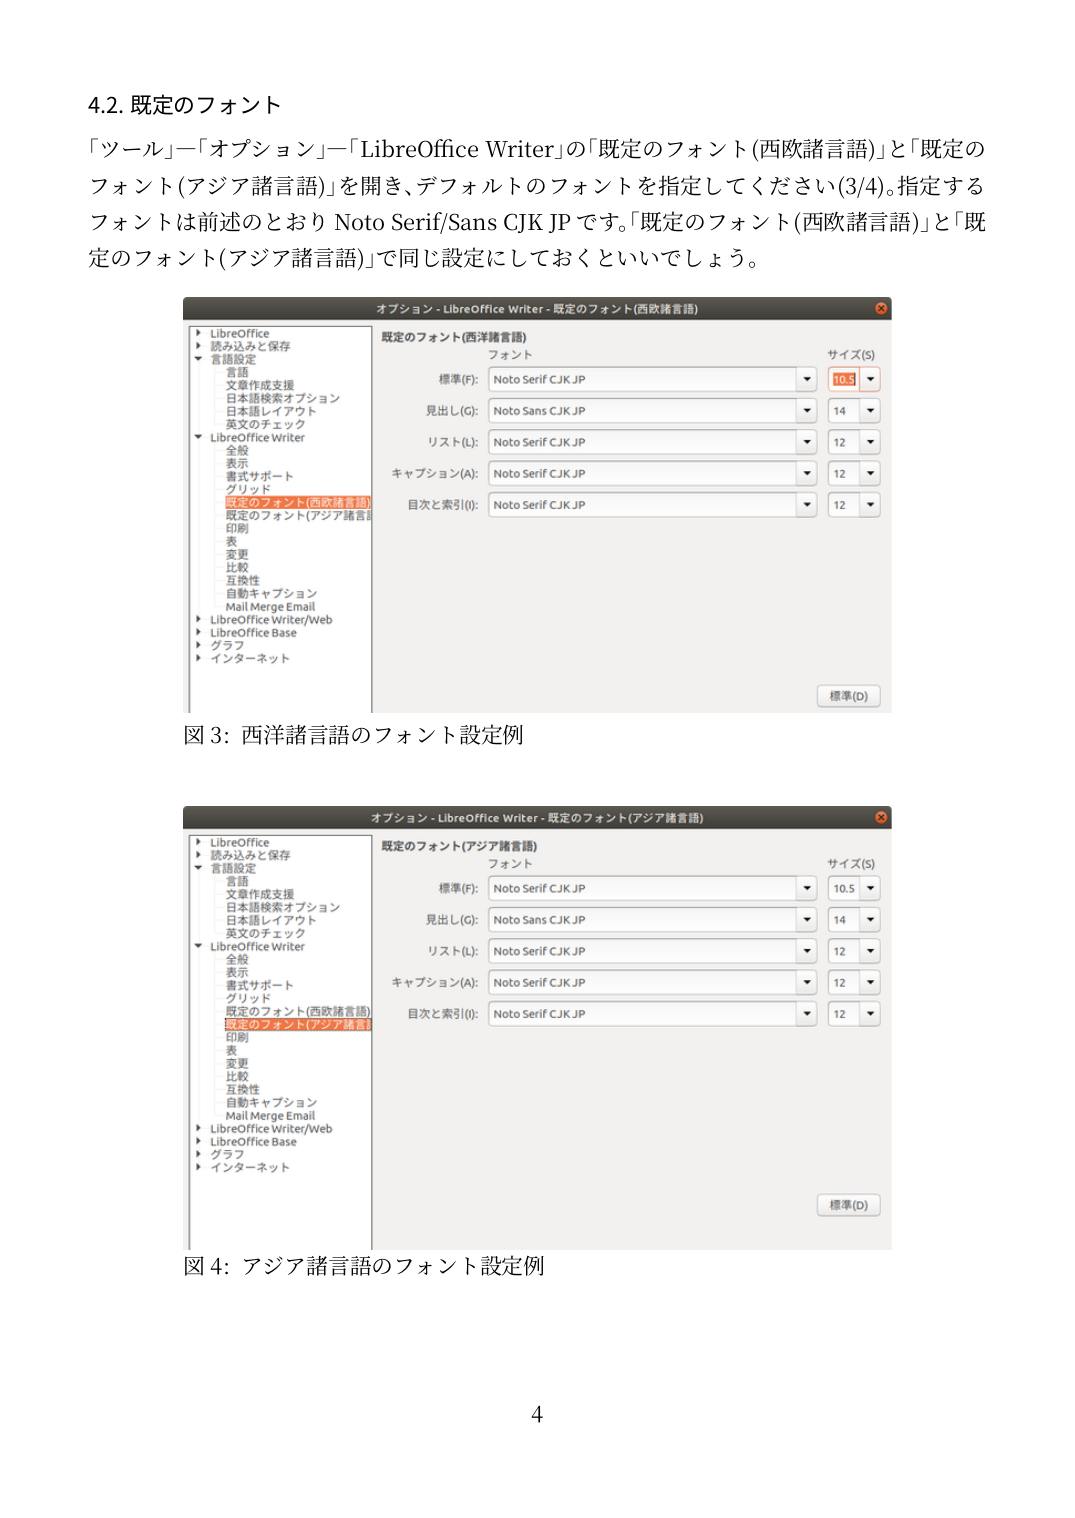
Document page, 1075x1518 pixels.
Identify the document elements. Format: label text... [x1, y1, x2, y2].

picture [183, 297, 892, 713]
text 図 4: アジア諸言語のフォント設定例 [183, 1250, 892, 1281]
picture [183, 806, 892, 1250]
subtitle 既定のフォント [88, 88, 986, 120]
text 「ツール」―「オプション」―「LibreOffice Writer」の「既定のフォント(西欧諸言語)」と「既定のフォント(アジア諸言語)」を開き、デフォルトのフォントを指定してください(図 3/図 4)。指定するフォントは前述のとおりNoto Serif/Sans CJK JPです。「既定のフォント(西欧諸言語)」と「既定のフォント(アジア諸言語)」で同じ設定にしておくといいでしょう。 [88, 133, 986, 273]
text 図 3: 西洋諸言語のフォント設定例 [183, 713, 892, 750]
